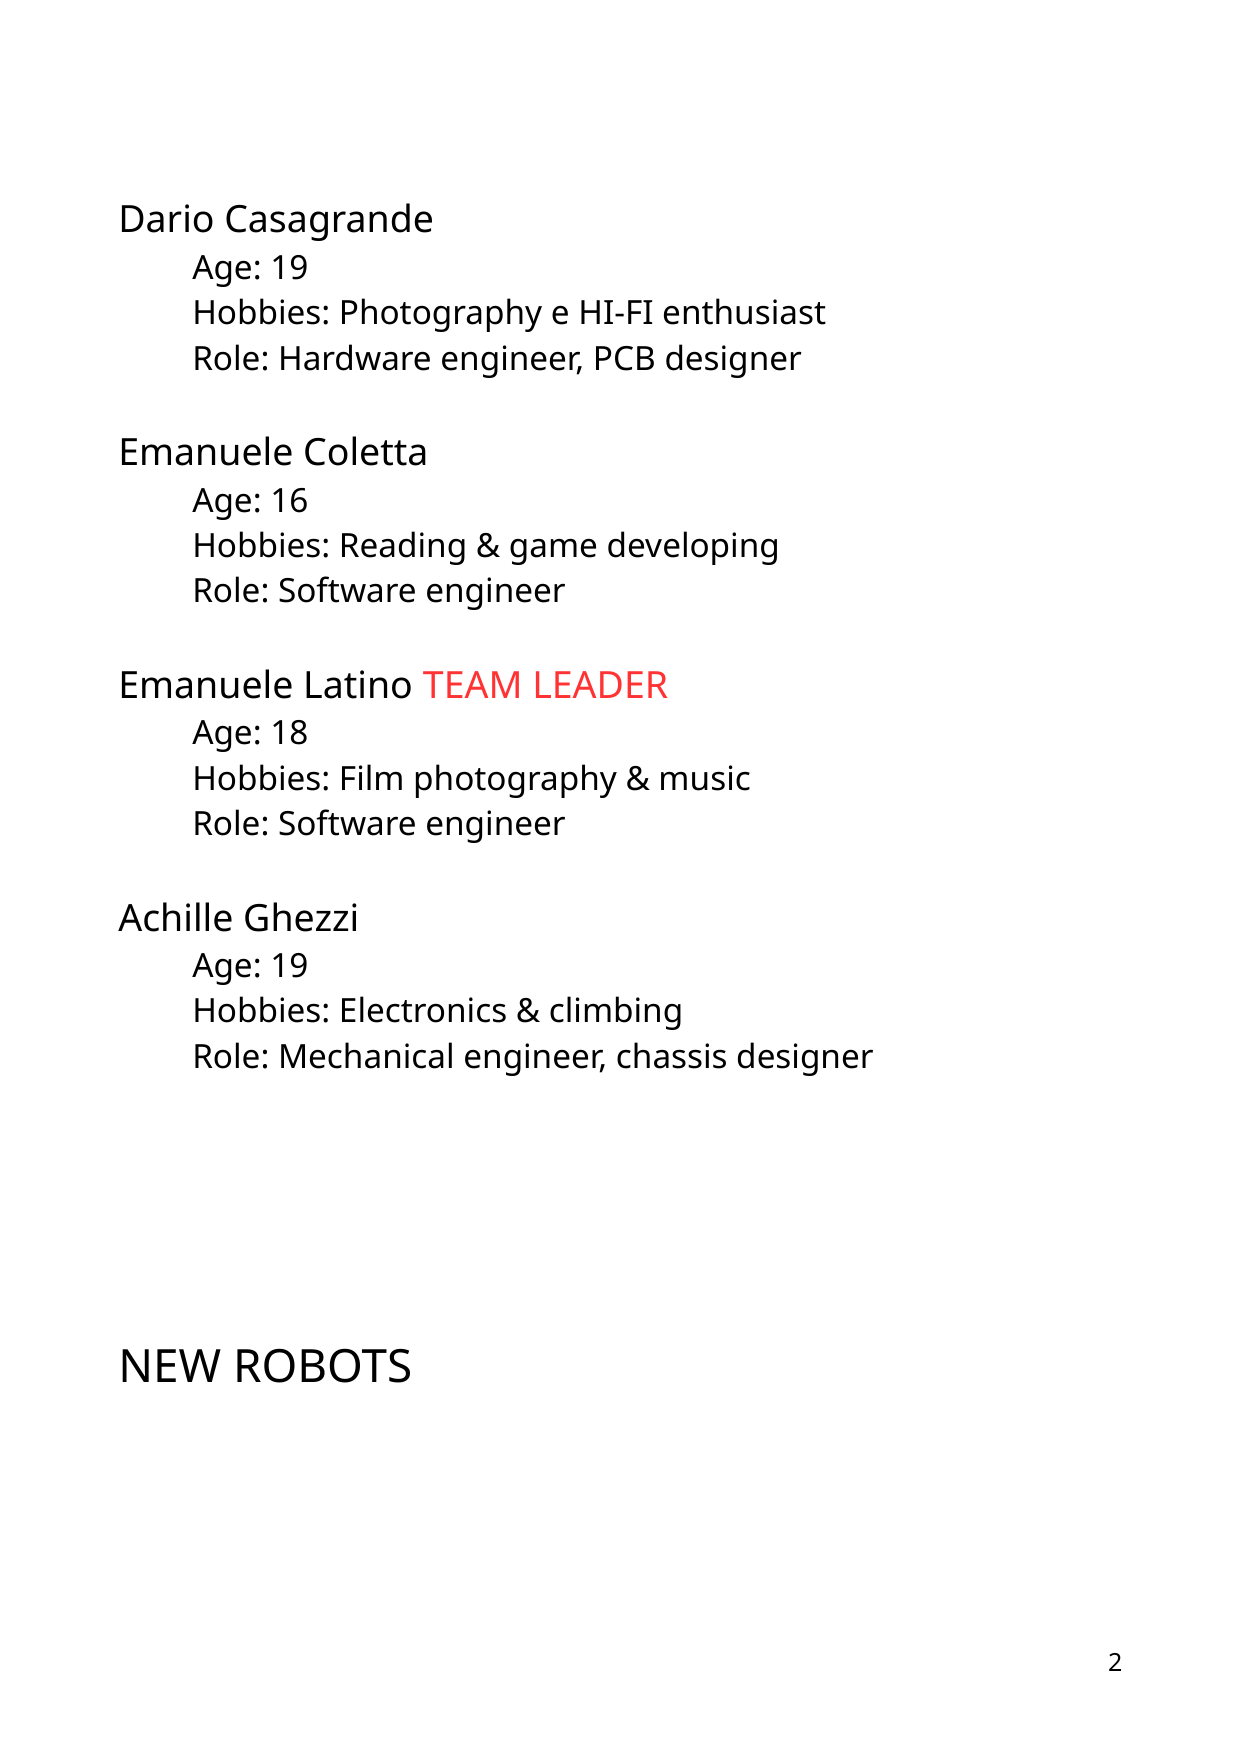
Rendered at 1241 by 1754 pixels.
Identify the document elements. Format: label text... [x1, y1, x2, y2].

text Role: Software engineer [118, 567, 1122, 613]
text Emanuele Coletta [118, 425, 1122, 476]
text Hobbies: Photography e HI-FI enthusiast [118, 289, 1122, 334]
text Age: 19 [118, 942, 1122, 987]
text NEW ROBOTS [118, 1333, 1122, 1396]
text Role: Software engineer [118, 800, 1122, 845]
text Hobbies: Film photography & music [118, 754, 1122, 800]
text Age: 19 [118, 244, 1122, 289]
text Role: Hardware engineer, PCB designer [118, 334, 1122, 380]
text Role: Mechanical engineer, chassis designer [118, 1033, 1122, 1078]
text Hobbies: Reading & game developing [118, 522, 1122, 567]
text Dario Casagrande [118, 193, 1122, 244]
text Emanuele Latino TEAM LEADER [118, 658, 1122, 709]
text Age: 16 [118, 476, 1122, 522]
text Achille Ghezzi [118, 891, 1122, 942]
text Hobbies: Electronics & climbing [118, 987, 1122, 1033]
text Age: 18 [118, 709, 1122, 754]
